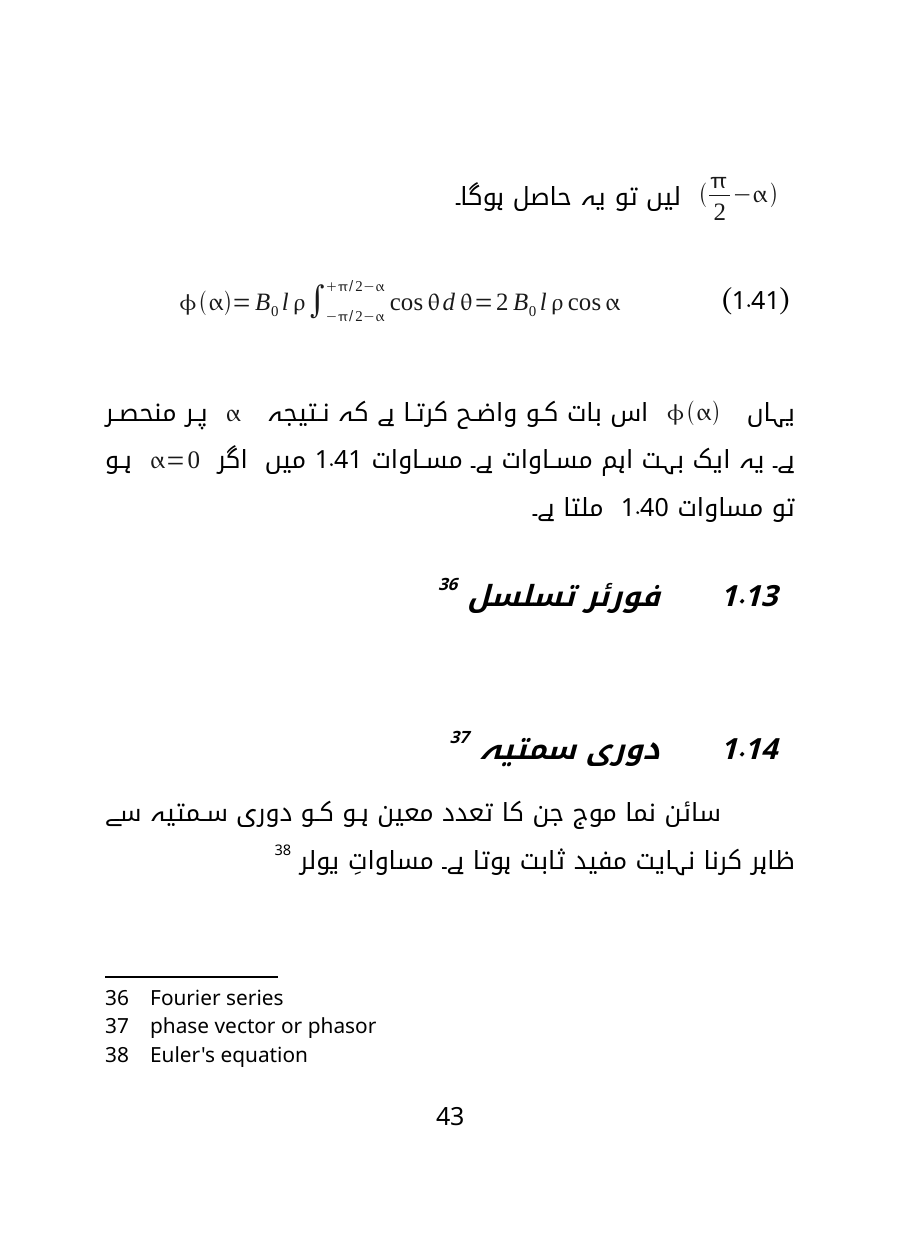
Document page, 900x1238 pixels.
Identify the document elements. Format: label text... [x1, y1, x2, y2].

text یہاں اس بات کو واضح کرتا ہے کہ نتیجہ پر منحصر ہے۔ یہ ایک بہت اہم مساوات ہے۔ مساوات 1.41 میں اگرہو تو مساوات 1.40 ملتا ہے۔ [105, 389, 795, 532]
subtitle فورئر تسلسل [105, 569, 720, 624]
table_header [105, 271, 702, 343]
subtitle دوری سمتیہ [105, 722, 720, 777]
text سائن نما موج جن کا تعدد معین ہو کو دوری سمتیہ سے ظاہر کرنا نہایت مفید ثابت ہوتا ہے۔ مساواتِ یولر [105, 789, 795, 884]
text Euler's equation [105, 1040, 795, 1068]
list phase vector or phasor [105, 1012, 795, 1040]
text اب ہم یہی مقدار آدھے بیلنی سطح پر کہیں پر بھی حاصل کرنا چاہیں تو ہمیں صرف تکمل کے دو حد تبدیل کرنے ہوں گے۔ اگر ہم مساوات 1.40 میں نچلا حد اور اُوپر کا حدلیں تو یہ حاصل ہوگا۔ [105, 168, 795, 225]
table_header (1.41) [702, 271, 795, 343]
list Fourier series [105, 983, 795, 1012]
